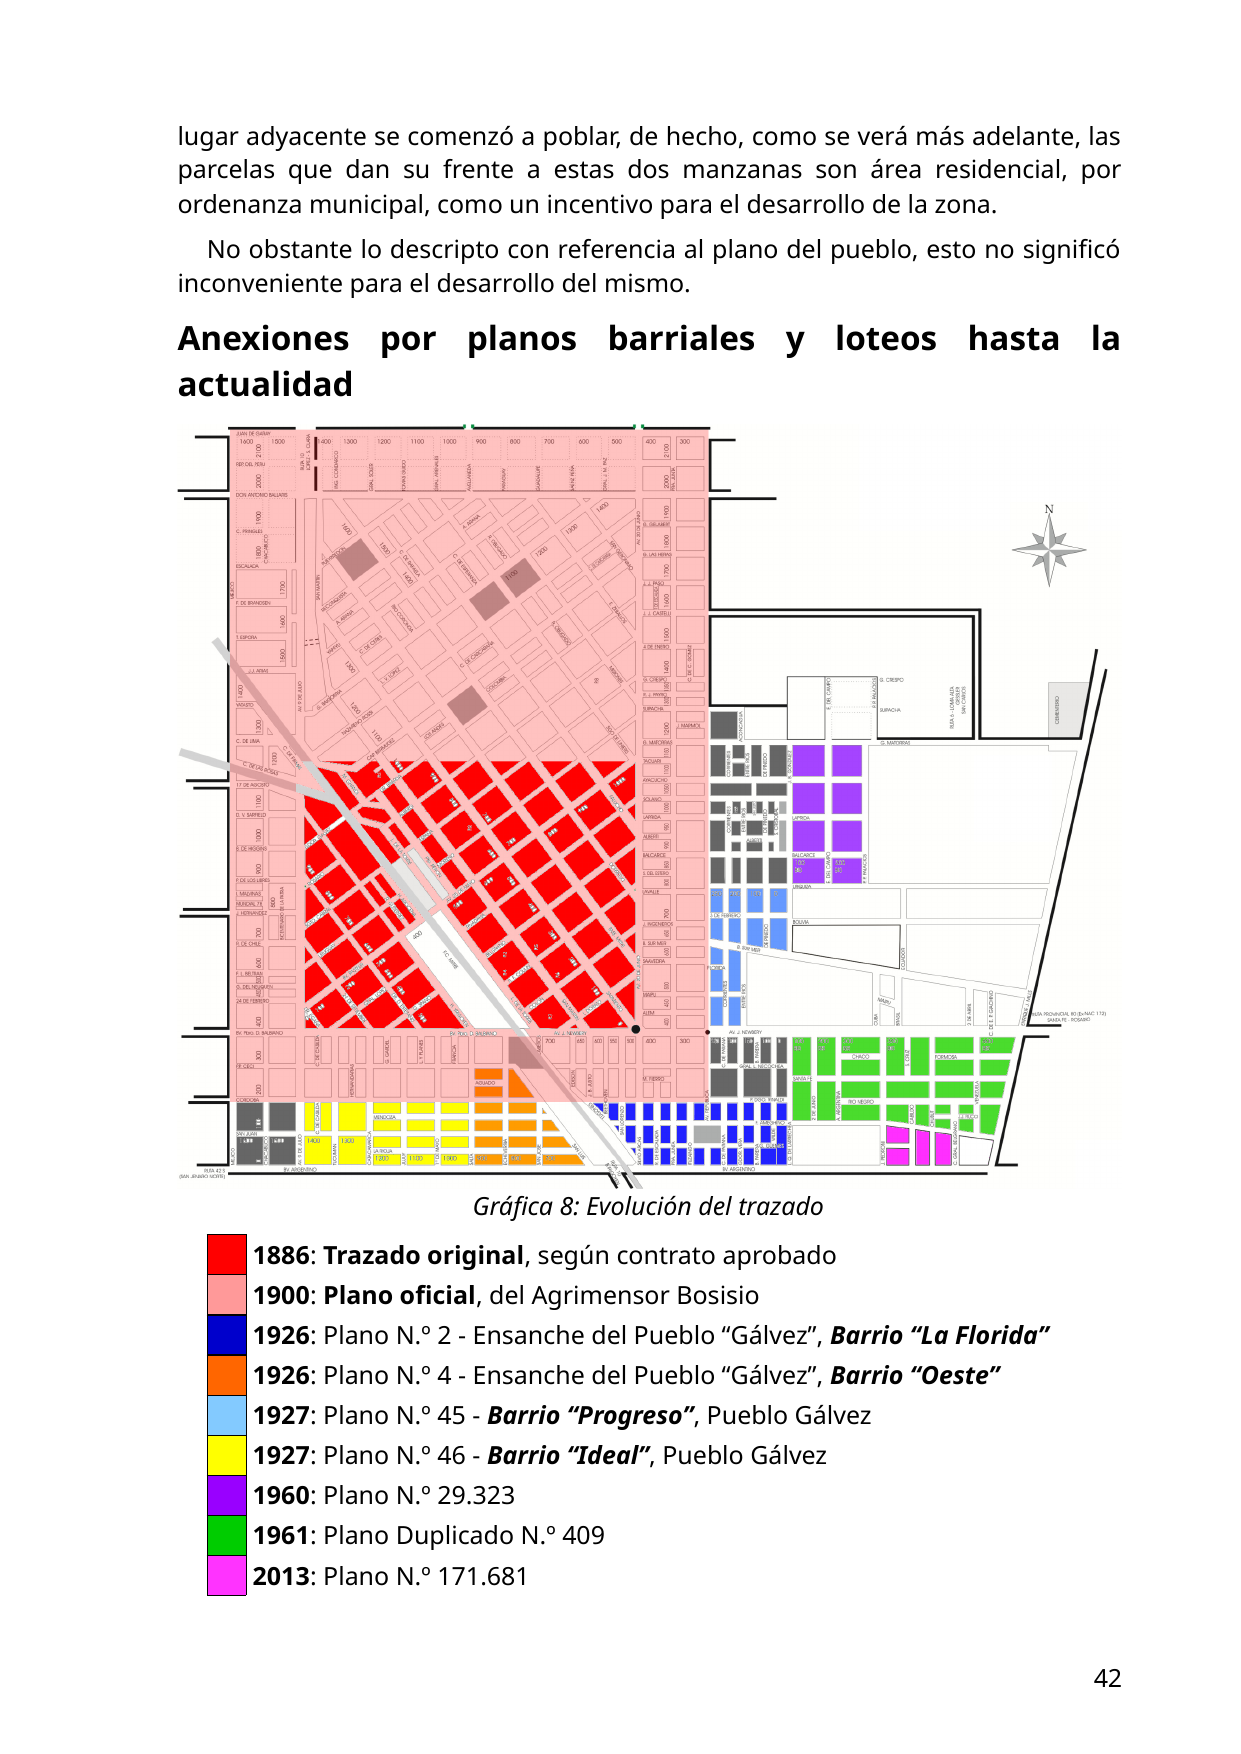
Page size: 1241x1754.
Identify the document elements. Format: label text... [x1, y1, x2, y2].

list 1926: Plano N.º 4 - Ensanche del Pueblo “Gálvez”, Barrio “Oeste” [247, 1354, 1122, 1395]
list 2013: Plano N.º 171.681 [247, 1555, 1122, 1595]
list ___ [208, 1396, 246, 1435]
text lugar adyacente se comenzó a poblar, de hecho, como se verá más adelante, las parcelas que dan su frente a estas dos manzanas son área residencial, por ordenanza municipal, como un incentivo para el desarrollo de la zona. [177, 118, 1122, 220]
subtitle Anexiones por planos barriales y loteos hasta la actualidad [177, 315, 1122, 406]
list ___ [208, 1356, 246, 1395]
list [177, 1274, 207, 1314]
text Gráfica 8: Evolución del trazado [177, 1189, 1122, 1222]
list ___ [208, 1275, 246, 1314]
list 1900: Plano oficial, del Agrimensor Bosisio [247, 1274, 1122, 1314]
list 1927: Plano N.º 46 - Barrio “Ideal”, Pueblo Gálvez [247, 1435, 1122, 1475]
list [177, 1475, 207, 1515]
list ___ [208, 1316, 246, 1354]
list [177, 1515, 207, 1555]
picture [177, 424, 1123, 1189]
list ___ [208, 1476, 246, 1515]
list [177, 1234, 207, 1274]
list [177, 1395, 207, 1435]
list 1926: Plano N.º 2 - Ensanche del Pueblo “Gálvez”, Barrio “La Florida” [247, 1314, 1122, 1354]
list [177, 1555, 207, 1595]
list ___ [208, 1235, 246, 1274]
list ___ [208, 1556, 246, 1595]
list [177, 1435, 207, 1475]
list 1886: Trazado original, según contrato aprobado [247, 1234, 1122, 1274]
list 1927: Plano N.º 45 - Barrio “Progreso”, Pueblo Gálvez [247, 1395, 1122, 1435]
list ___ [208, 1516, 246, 1555]
text No obstante lo descripto con referencia al plano del pueblo, esto no significó inconveniente para el desarrollo del mismo. [177, 232, 1122, 300]
list 1961: Plano Duplicado N.º 409 [247, 1515, 1122, 1555]
list 1960: Plano N.º 29.323 [247, 1475, 1122, 1515]
list ___ [208, 1436, 246, 1475]
